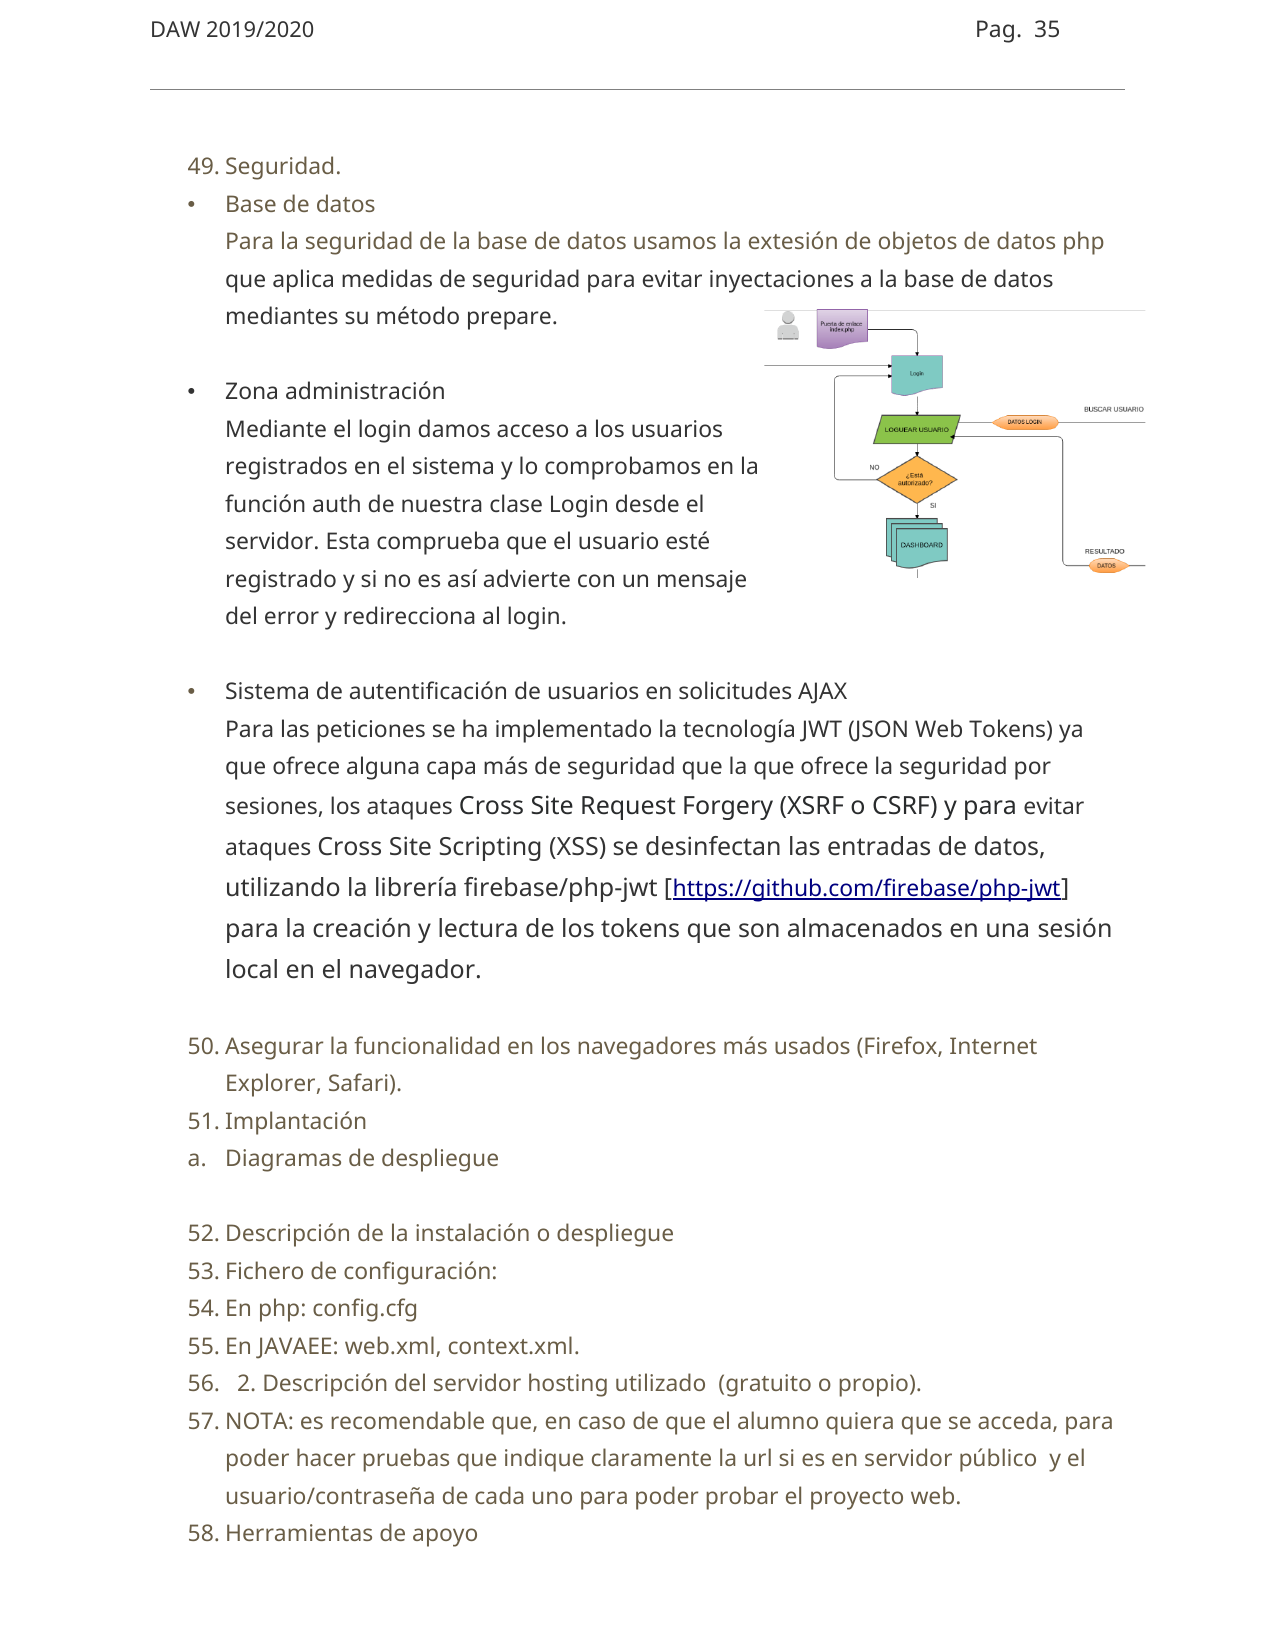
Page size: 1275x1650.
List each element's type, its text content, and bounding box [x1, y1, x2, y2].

list Mediante el login damos acceso a los usuarios registrados en el sistema y lo comprobamos en la función auth de nuestra clase Login desde el servidor. Esta comprueba que el usuario esté registrado y si no es así advierte con un mensaje del error y redirecciona al login. [187, 412, 1125, 631]
list Para la seguridad de la base de datos usamos la extesión de objetos de datos php que aplica medidas de seguridad para evitar inyectaciones a la base de datos mediantes su método prepare. [187, 225, 1125, 331]
list Asegurar la funcionalidad en los navegadores más usados (Firefox, Internet Explorer, Safari). [187, 1030, 1125, 1098]
list 2. Descripción del servidor hosting utilizado (gratuito o propio). [187, 1367, 1125, 1398]
list Base de datos [187, 187, 1125, 219]
list Herramientas de apoyo [187, 1517, 1125, 1548]
list Para las peticiones se ha implementado la tecnología JWT (JSON Web Tokens) ya que ofrece alguna capa más de seguridad que la que ofrece la seguridad por sesiones, los ataques Cross Site Request Forgery (XSRF o CSRF) y para evitar ataques Cross Site Scripting (XSS) se desinfectan las entradas de datos, utilizando la librería firebase/php-jwt [https://github.com/firebase/php-jwt] para la creación y lectura de los tokens que son almacenados en una sesión local en el navegador. [187, 712, 1125, 985]
list Sistema de autentificación de usuarios en solicitudes AJAX [187, 675, 1125, 706]
list NOTA: es recomendable que, en caso de que el alumno quiera que se acceda, para poder hacer pruebas que indique claramente la url si es en servidor público y el usuario/contraseña de cada uno para poder probar el proyecto web. [187, 1405, 1125, 1511]
list Seguridad. [187, 150, 1125, 181]
list Descripción de la instalación o despliegue [187, 1217, 1125, 1248]
list Zona administración [187, 375, 764, 406]
picture [764, 300, 1146, 578]
list En JAVAEE: web.xml, context.xml. [187, 1330, 1125, 1361]
list Implantación [187, 1105, 1125, 1136]
list En php: config.cfg [187, 1292, 1125, 1323]
list Fichero de configuración: [187, 1255, 1125, 1286]
list Diagramas de despliegue [187, 1142, 1125, 1173]
